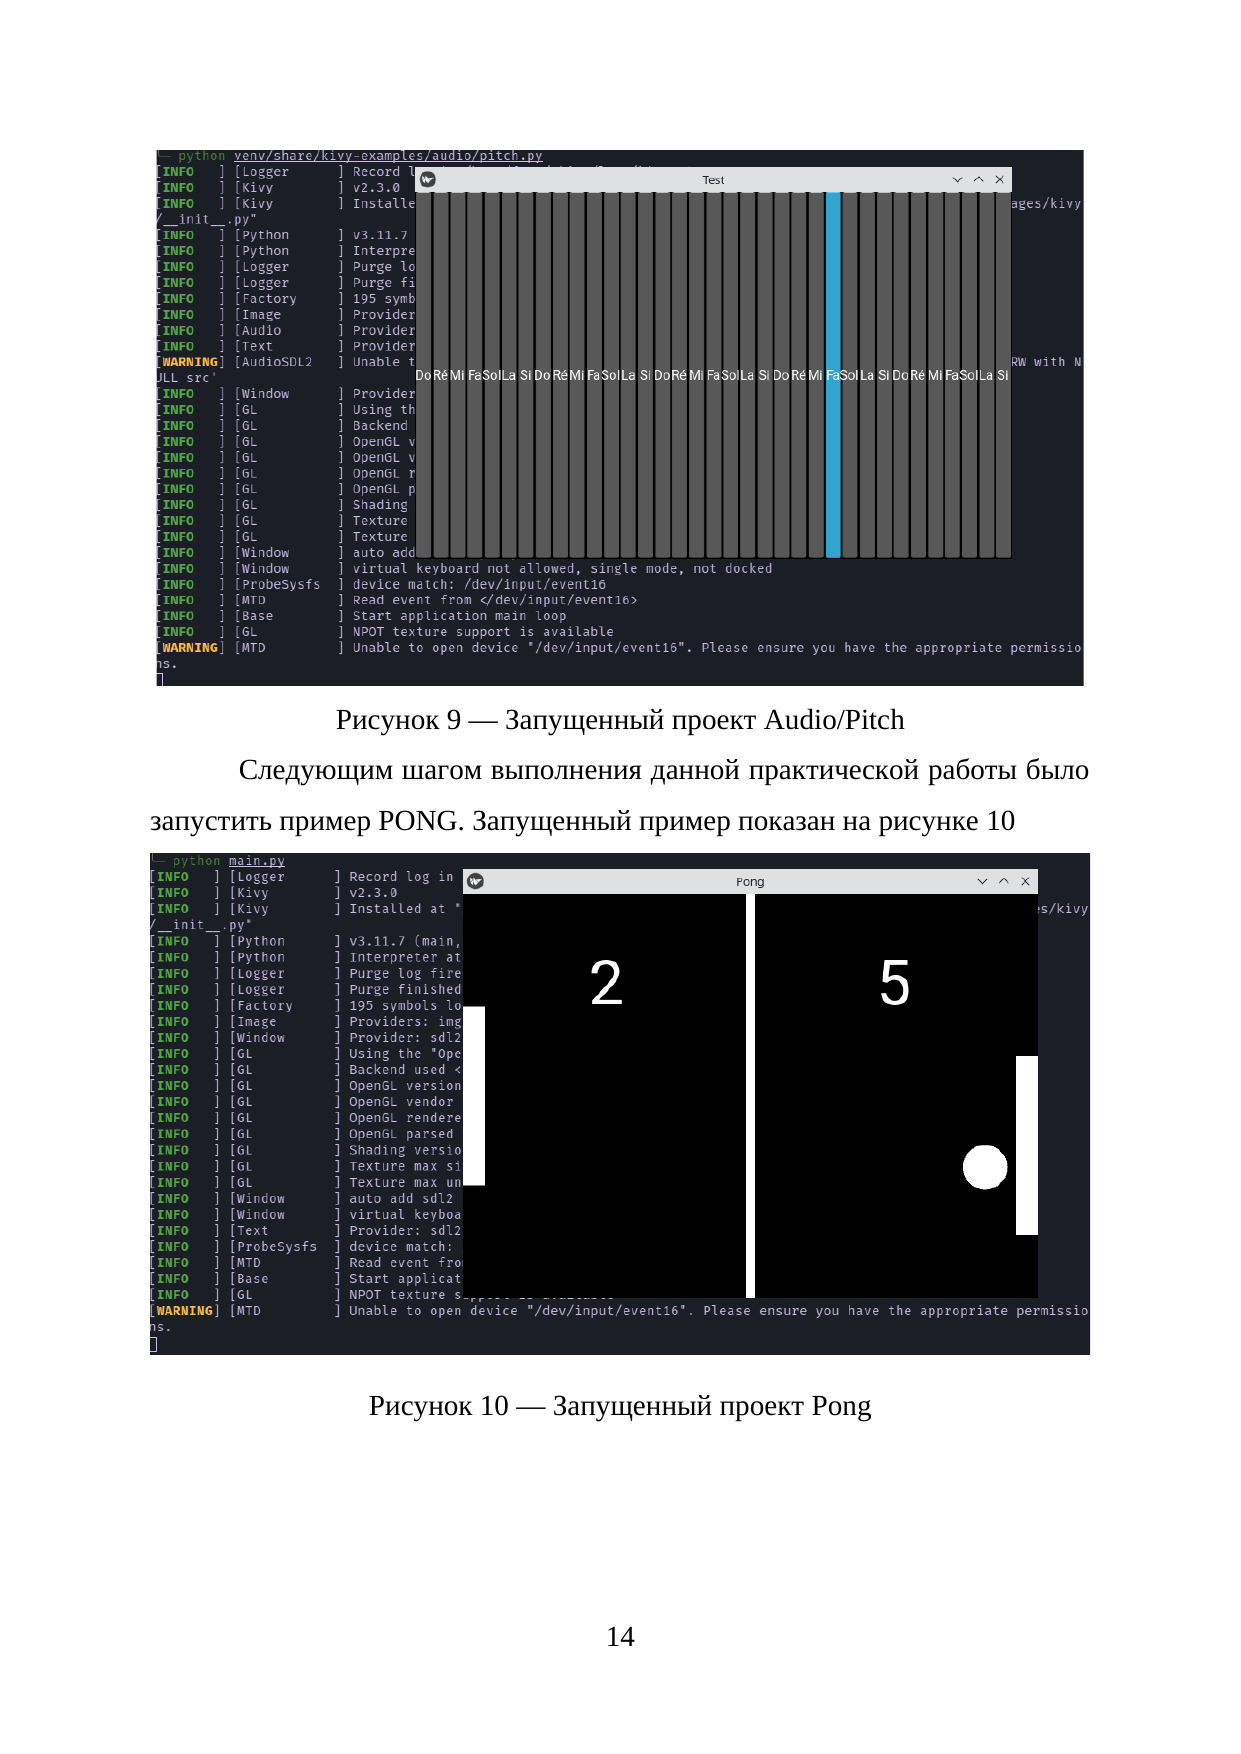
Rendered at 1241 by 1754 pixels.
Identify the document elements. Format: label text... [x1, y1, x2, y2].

picture [150, 853, 1091, 1355]
text Рисунок 9 — Запущенный проект Audio/Pitch [150, 150, 1090, 736]
text Следующим шагом выполнения данной практической работы было запустить пример PONG. Запущенный пример показан на рисунке 10 [150, 752, 1090, 836]
picture [156, 150, 1084, 686]
text Рисунок 10 — Запущенный проект Pong [150, 1355, 1090, 1421]
